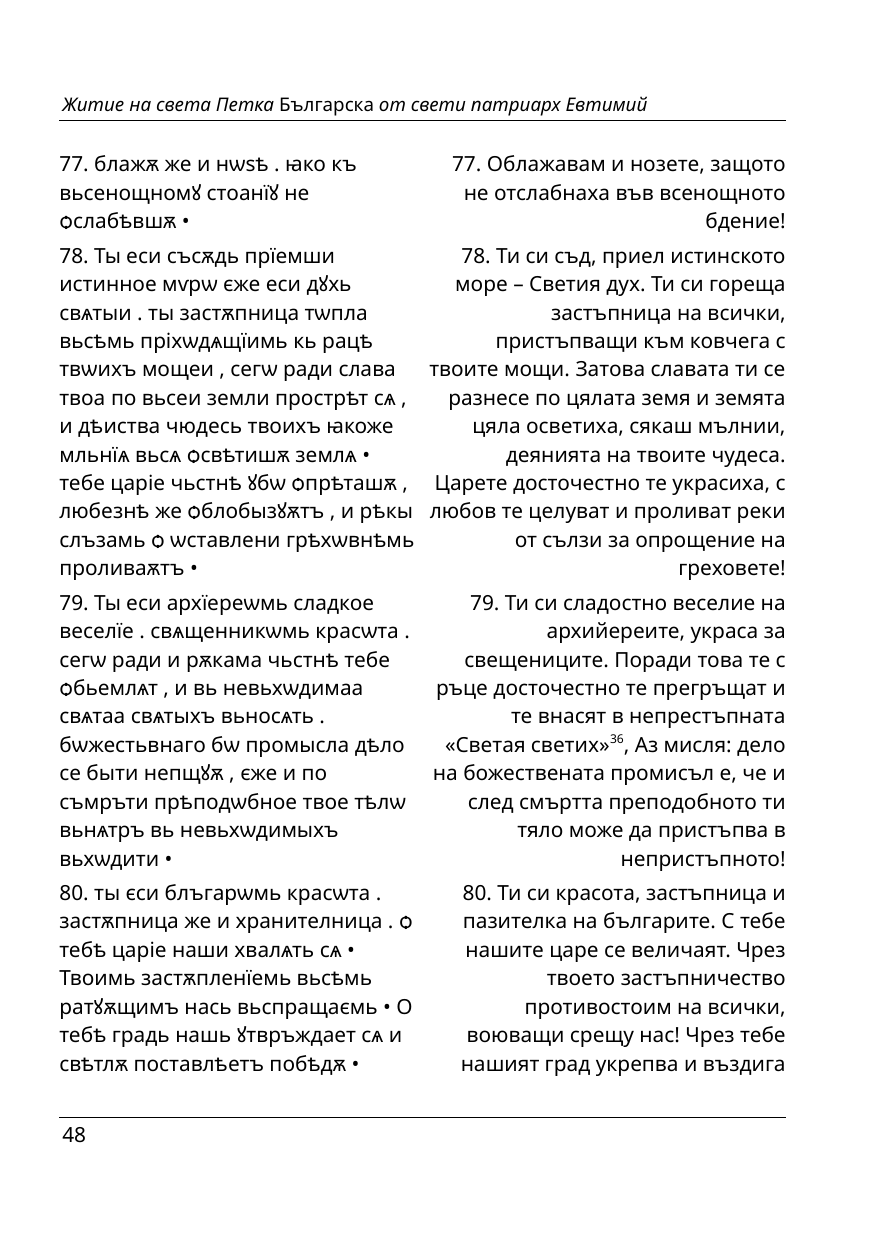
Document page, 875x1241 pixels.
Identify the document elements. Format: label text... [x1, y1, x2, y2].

table_cell 79. Ты еси архїереѡмь сладкое веселїе . свѧщенникѡмь красѡта . сегѡ ради и рѫкама чьстнѣ тебе ѻбьемлѧт , и вь невьхѡдимаа свѧтаа свѧтыхъ вьносѧть . бѡжестьвнаго бѡ промысла дѣло се быти непщꙋѫ , єже и по съмръти прѣподѡбное твое тѣлѡ вьнѧтръ вь невьхѡдимыхъ вьхѡдити • [59, 588, 422, 878]
table_cell 79. Ти си сладостно веселие на архийереите, украса за свещениците. Поради това те с ръце досточестно те прегръщат и те внасят в непрестъпната «Светая светих»36, Аз мисля: дело на божествената промисъл е, че и след смъртта преподобното ти тяло може да пристъпва в непристъпното! [422, 588, 786, 878]
table_cell 77. Облажавам и нозете, защото не отслабнаха във всенощното бдение! [422, 150, 786, 241]
table_cell 77. блажѫ же и нѡѕѣ . ꙗко къ вьсенощномꙋ стоанїꙋ не ѻслабѣвшѫ • [59, 150, 422, 241]
table_cell 78. Ты еси съсѫдь прїемши истинное мѵрѡ єже еси дꙋхь свѧтыи . ты застѫпница тѡпла вьсѣмь прі̇хѡдѧщїимь кь рацѣ твѡихъ мощеи , сегѡ ради слава твоа по вьсеи земли прострѣт сѧ , и дѣиства чюдесь твоихъ ꙗкоже мльнїѧ вьсѧ ѻсвѣтишѫ землѧ • тебе царіе чьстнѣ ꙋбѡ ѻпрѣташѫ , любезнѣ же ѻблобызꙋѫтъ , и рѣкы слъзамь ѻ ѡставлени грѣхѡвнѣмь проливаѫтъ • [59, 241, 422, 588]
table_cell 78. Ти си съд, приел истинското море – Светия дух. Ти си гореща застъпница на всички, пристъпващи към ковчега с твоите мощи. Затова славата ти се разнесе по цялата земя и земята цяла осветиха, сякаш мълнии, деянията на твоите чудеса. Царете досточестно те украсиха, с любов те целуват и проливат реки от сълзи за опрощение на греховете! [422, 241, 786, 588]
table_cell 80. ты єси блъгарѡмь красѡта . застѫпница же и хранителница . ѻ тебѣ царіе наши хвалѧть сѧ • Твоимь застѫпленїемь вьсѣмь ратꙋѫщимъ нась вьспращаємь • О тебѣ градь нашь ꙋтвръждает сѧ и свѣтлѫ поставлѣетъ побѣдѫ • [59, 878, 422, 1077]
table_cell 80. Ти си красота, застъпница и пазителка на българите. С тебе нашите царе се величаят. Чрез твоето застъпничество противостоим на всички, воюващи срещу нас! Чрез тебе нашият град укрепва и въздига [422, 878, 786, 1077]
